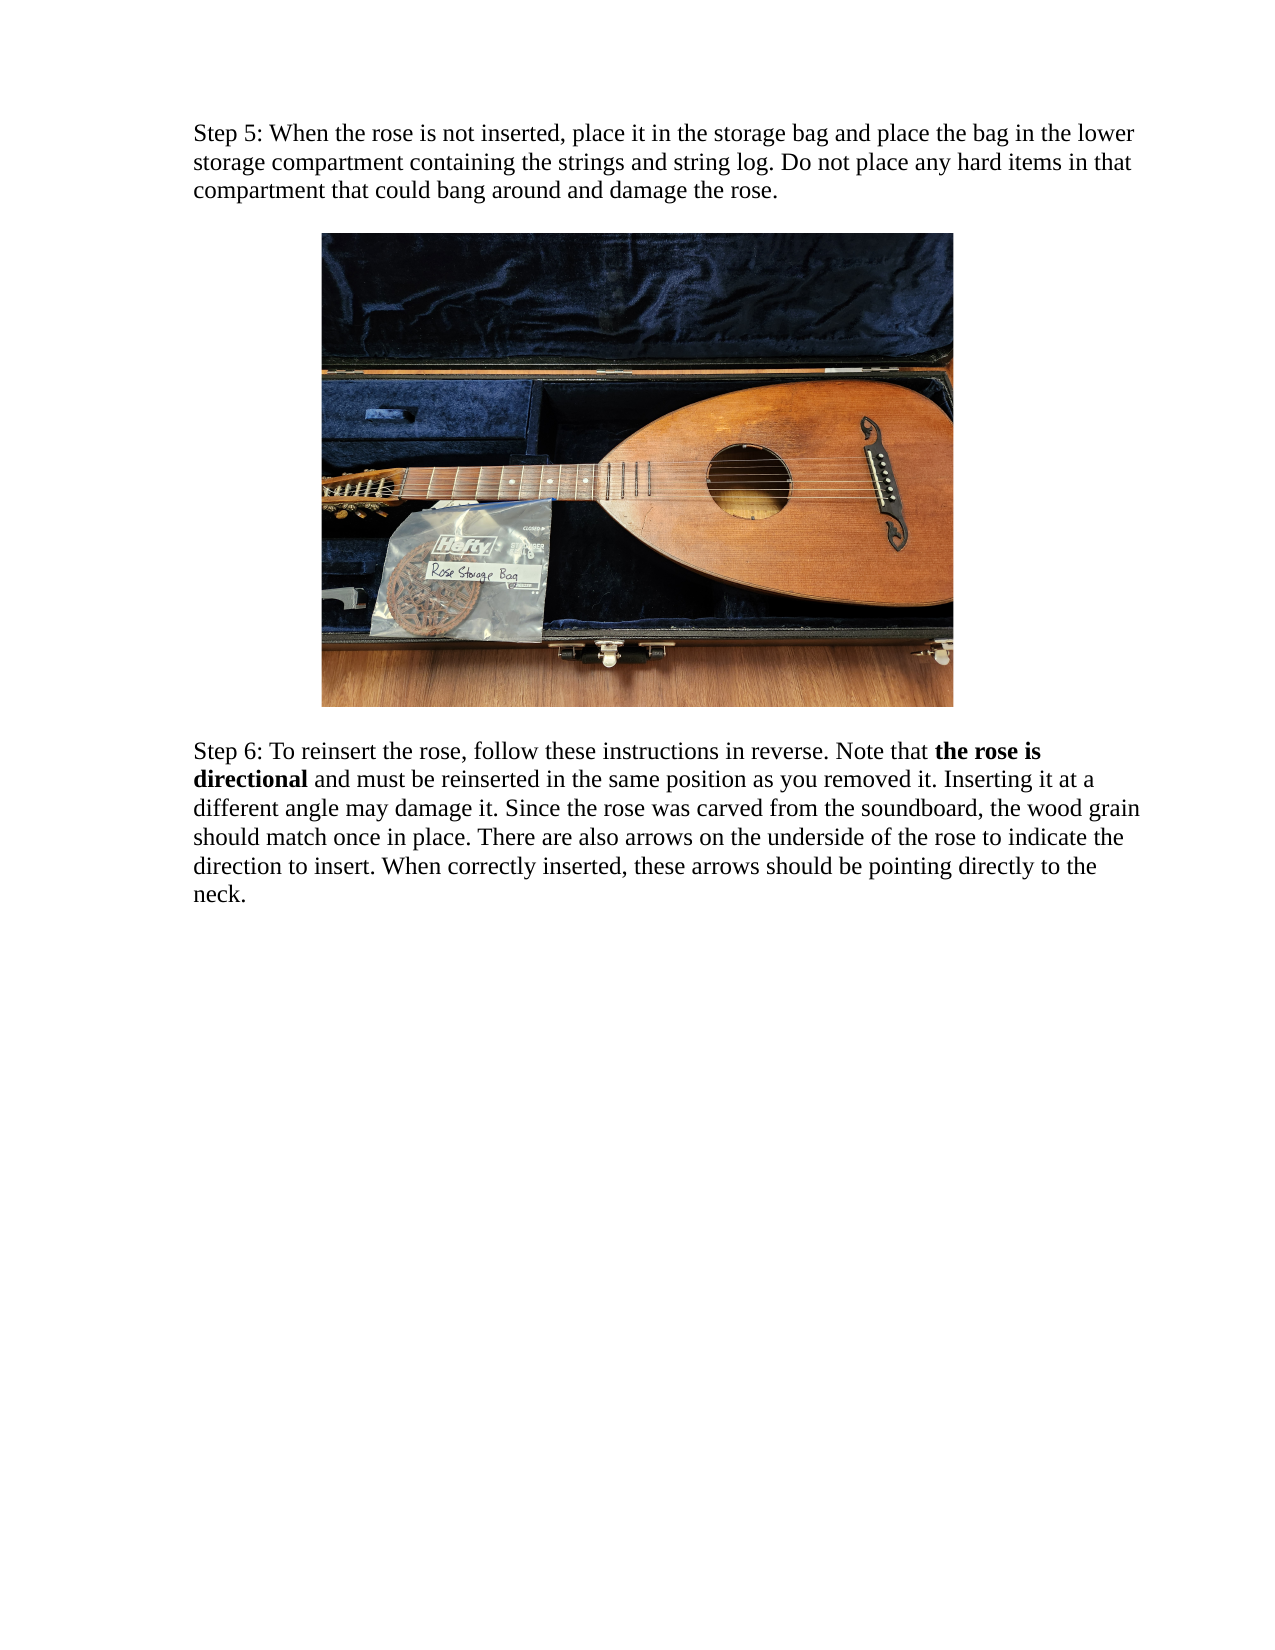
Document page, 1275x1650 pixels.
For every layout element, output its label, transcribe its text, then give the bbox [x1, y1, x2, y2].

text Step 5: When the rose is not inserted, place it in the storage bag and place the bag in the lower storage compartment containing the strings and string log. Do not place any hard items in that compartment that could bang around and damage the rose. [193, 118, 1157, 204]
picture [321, 233, 954, 707]
text Step 6: To reinsert the rose, follow these instructions in reverse. Note that the rose is directional and must be reinserted in the same position as you removed it. Inserting it at a different angle may damage it. Since the rose was carved from the soundboard, the wood grain should match once in place. There are also arrows on the underside of the rose to indicate the direction to insert. When correctly inserted, these arrows should be pointing directly to the neck. [193, 736, 1157, 908]
